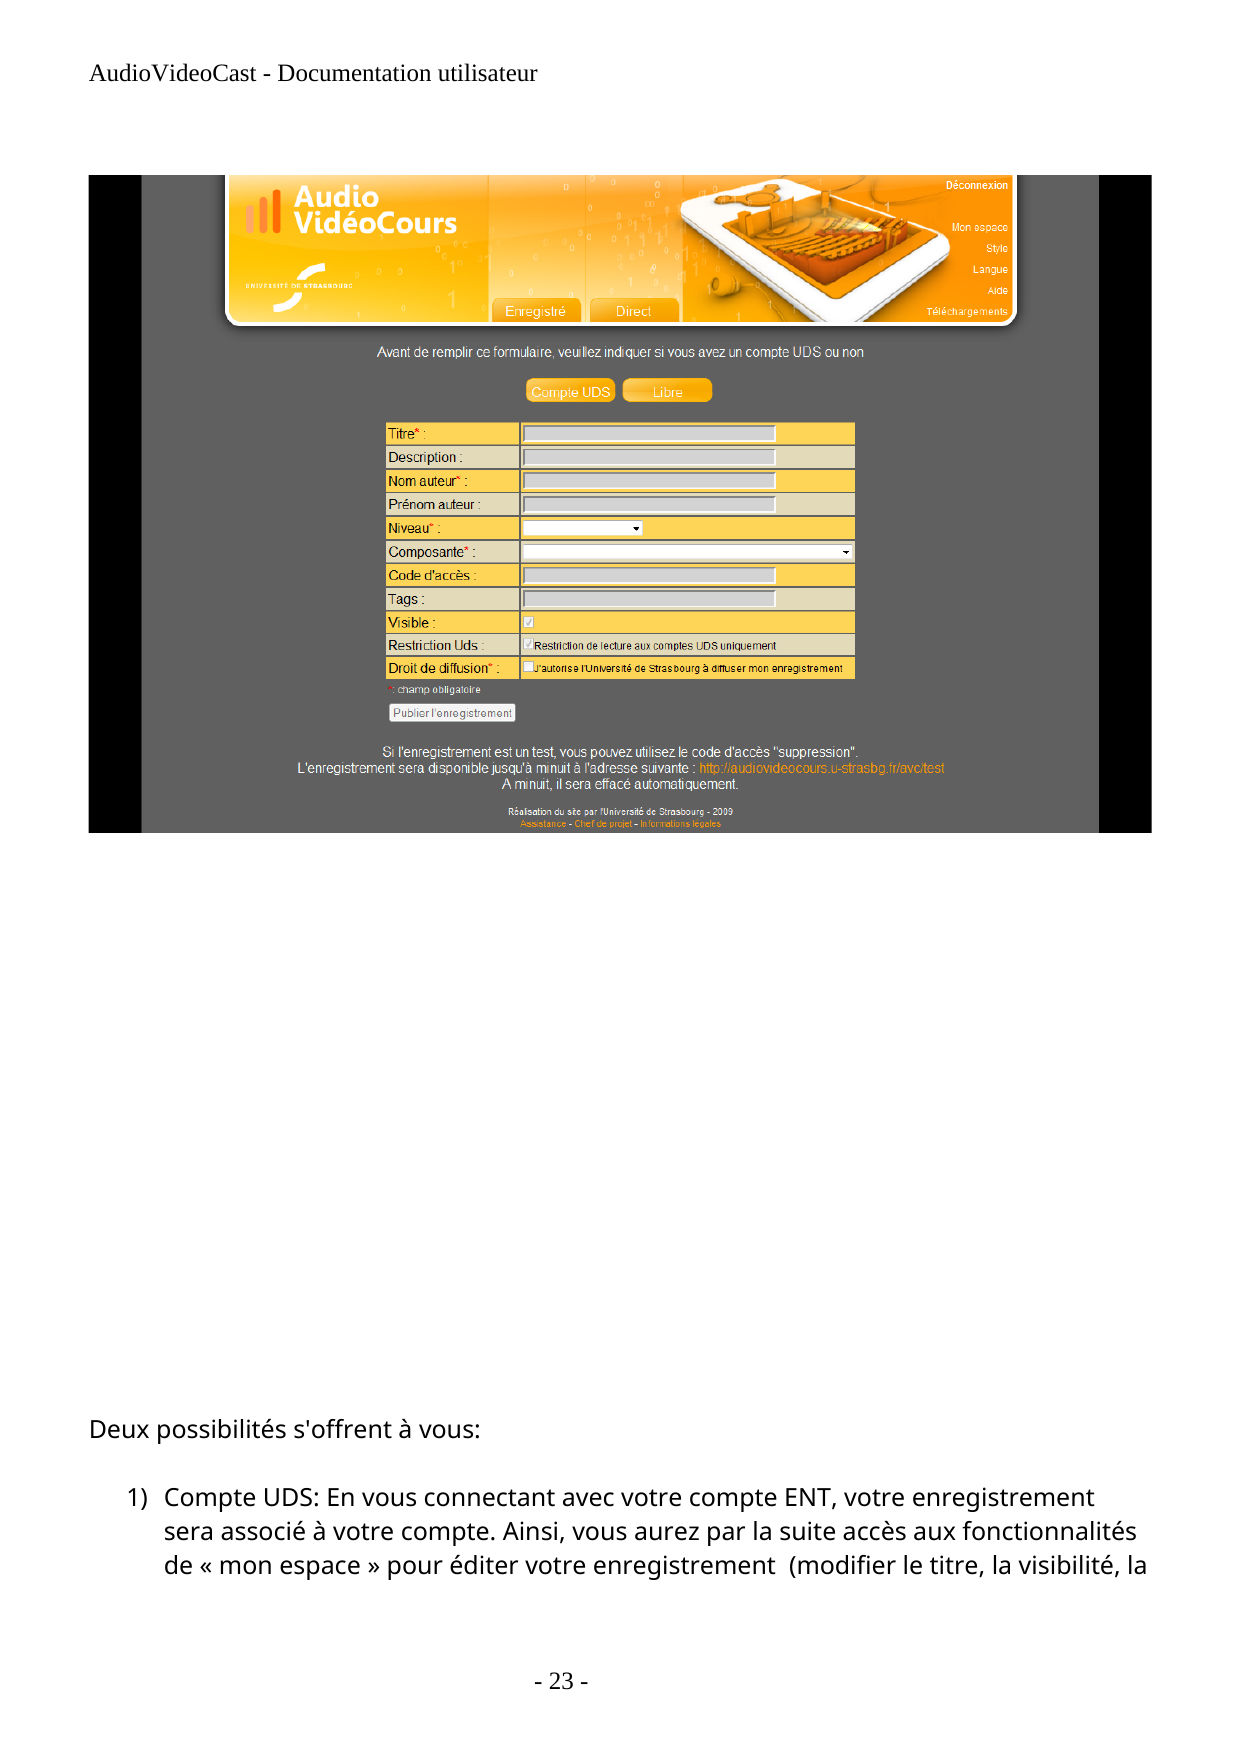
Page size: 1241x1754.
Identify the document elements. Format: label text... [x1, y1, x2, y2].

text Deux possibilités s'offrent à vous: [88, 1411, 1152, 1446]
picture [88, 175, 1152, 833]
list Compte UDS: En vous connectant avec votre compte ENT, votre enregistrement sera associé à votre compte. Ainsi, vous aurez par la suite accès aux fonctionnalités de « mon espace » pour éditer votre enregistrement (modifier le titre, la visibilité, la [126, 1479, 1152, 1582]
